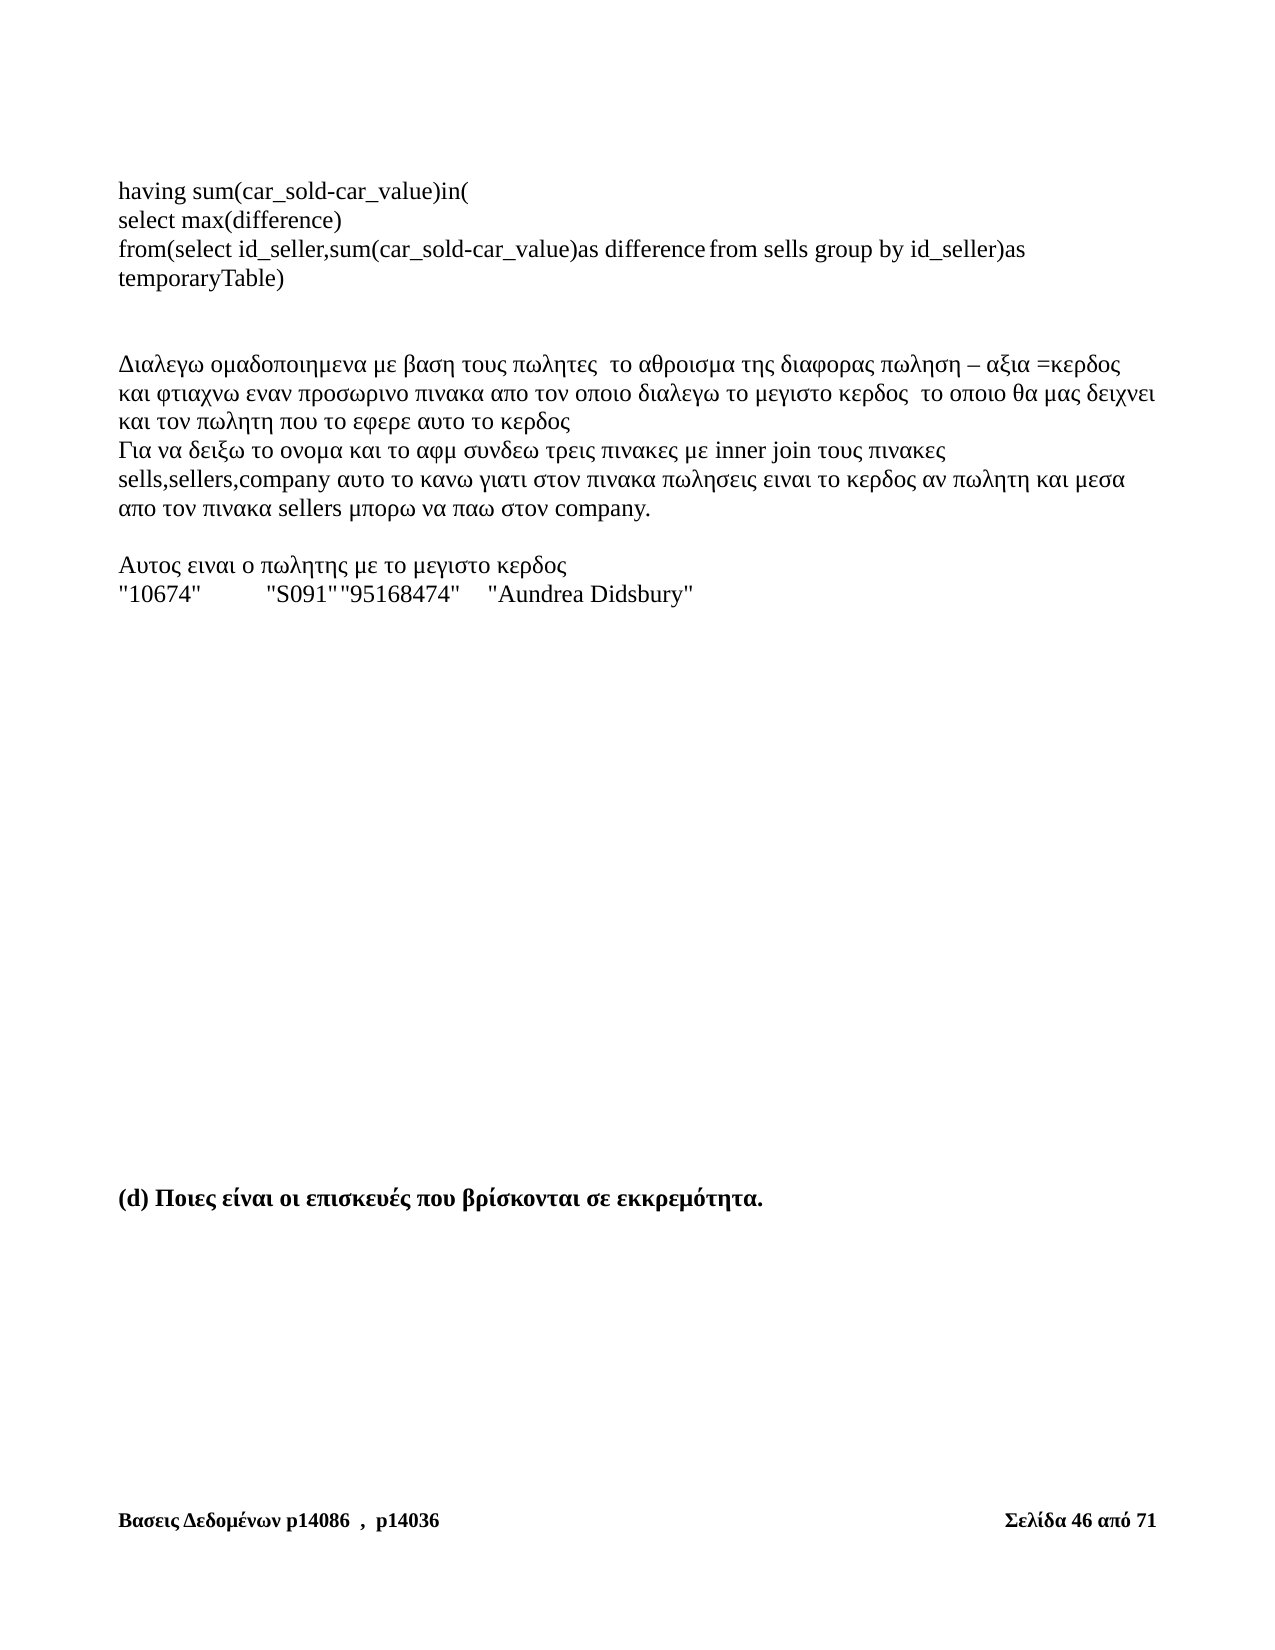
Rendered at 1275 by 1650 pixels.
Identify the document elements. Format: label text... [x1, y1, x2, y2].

text "10674" "S091" "95168474" "Aundrea Didsbury" [118, 579, 1157, 608]
text having sum(car_sold-car_value)in( select max(difference) from(select id_seller,sum(car_sold-car_value)as difference from sells group by id_seller)as temporaryTable) [118, 176, 1157, 320]
text Για να δειξω το ονομα και το αφμ συνδεω τρεις πινακες με inner join τους πινακες sells,sellers,company αυτο το κανω γιατι στον πινακα πωλησεις ειναι το κερδος αν πωλητη και μεσα απο τον πινακα sellers μπορω να παω στον company. [118, 435, 1157, 521]
text Διαλεγω ομαδοποιημενα με βαση τους πωλητες το αθροισμα της διαφορας πωληση – αξια =κερδος [118, 349, 1157, 378]
text και φτιαχνω εναν προσωρινο πινακα απο τον οποιο διαλεγω το μεγιστο κερδος το οποιο θα μας δειχνει και τον πωλητη που το εφερε αυτο το κερδος [118, 378, 1157, 435]
text (d) Ποιες είναι οι επισκευές που βρίσκονται σε εκκρεμότητα. [118, 1183, 1157, 1211]
text Αυτος ειναι ο πωλητης με το μεγιστο κερδος [118, 550, 1157, 579]
